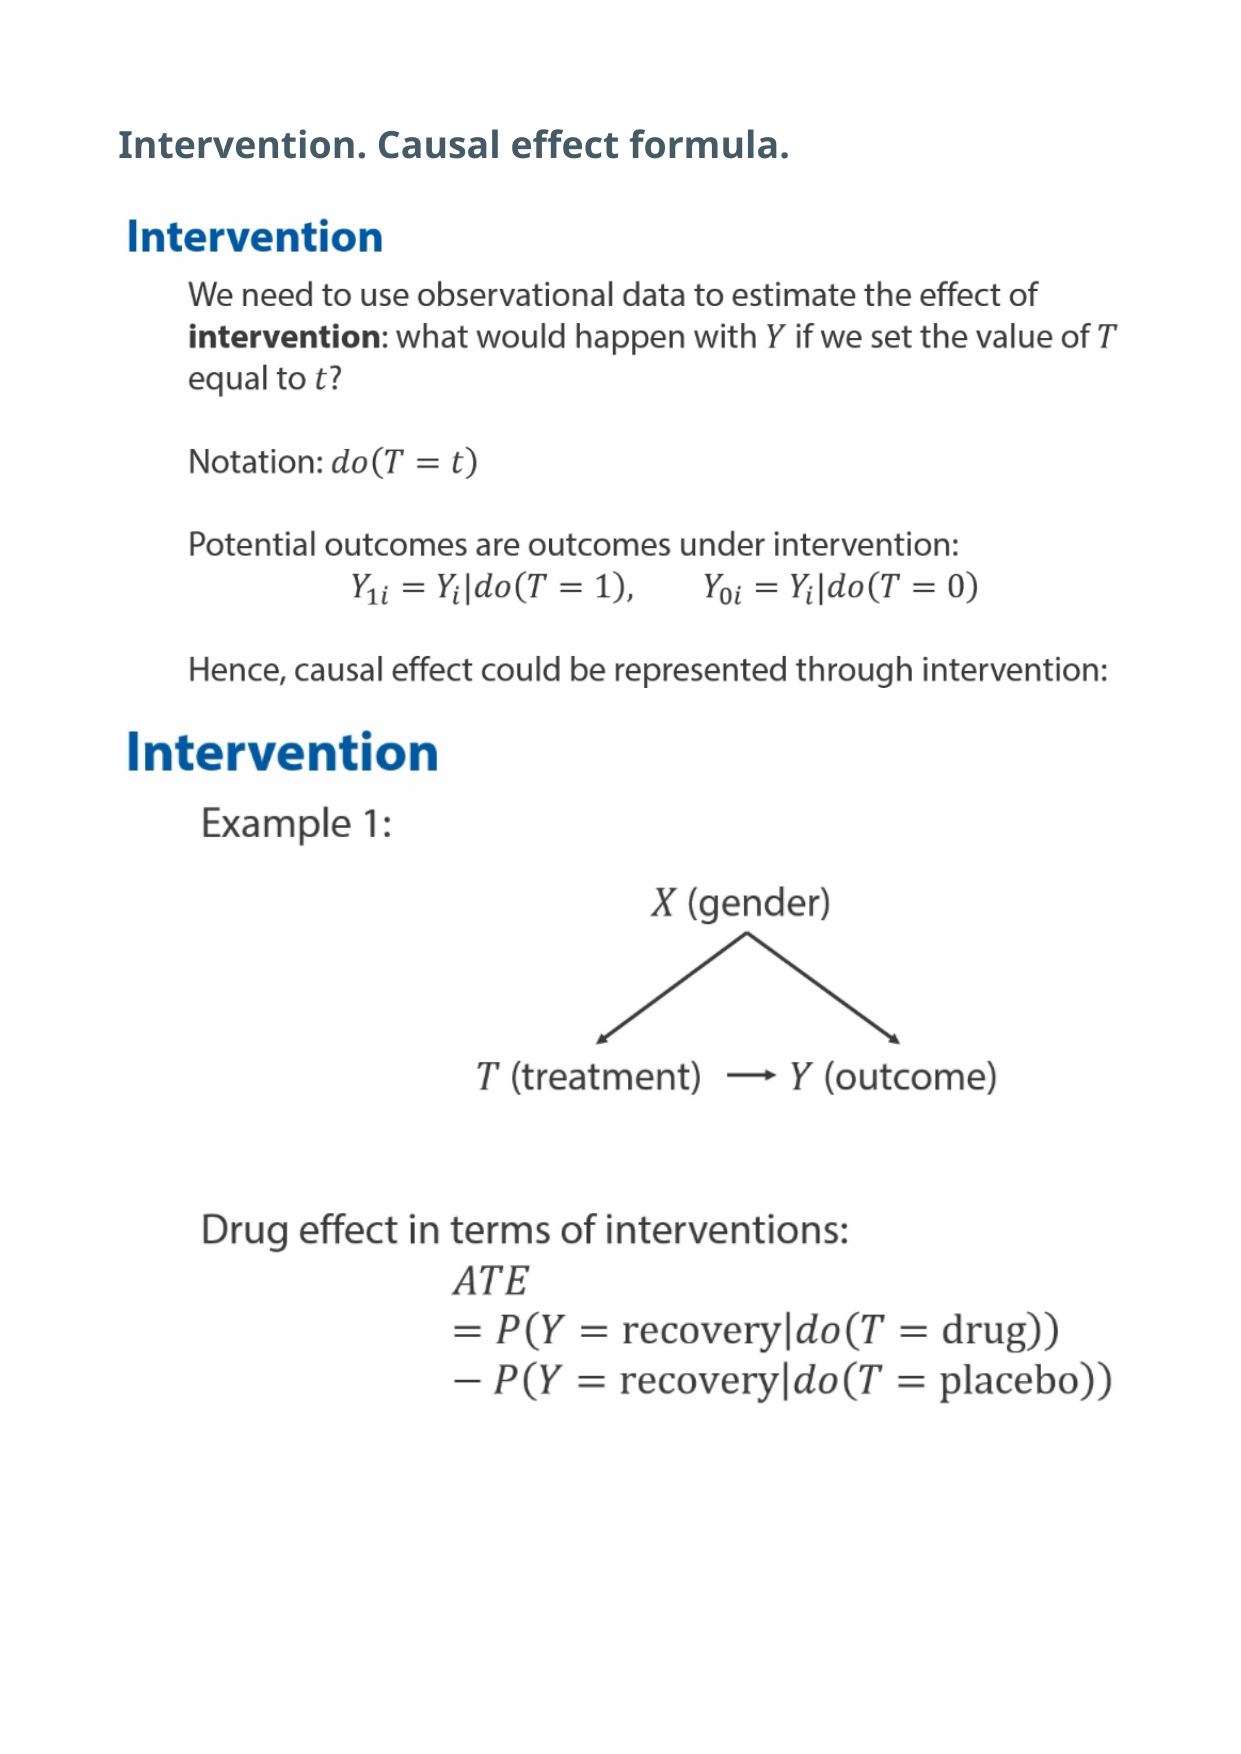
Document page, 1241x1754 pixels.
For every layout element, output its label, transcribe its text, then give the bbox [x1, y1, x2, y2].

subtitle Intervention. Causal effect formula. [118, 118, 1122, 169]
picture [118, 716, 1123, 1419]
picture [118, 210, 1123, 688]
